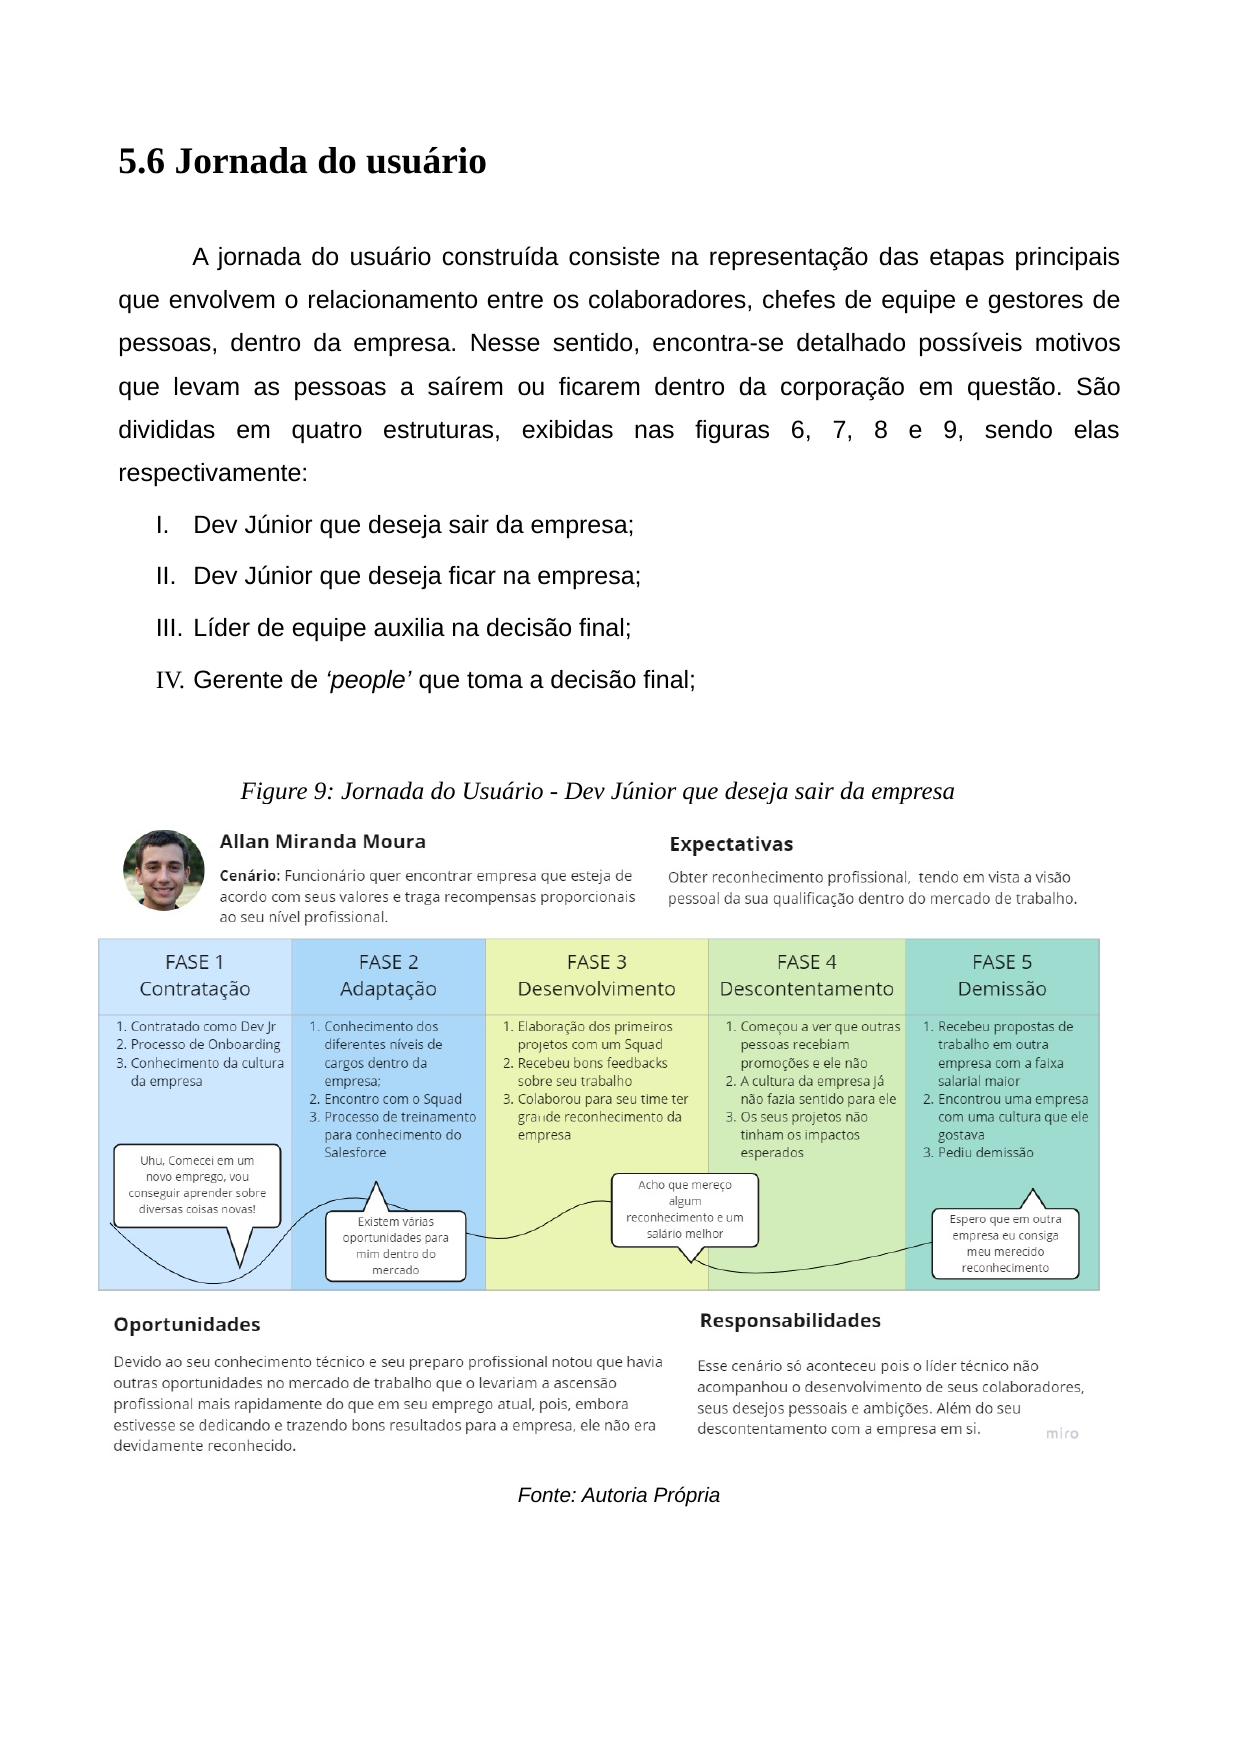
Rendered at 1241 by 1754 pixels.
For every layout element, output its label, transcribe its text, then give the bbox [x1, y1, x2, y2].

picture [96, 804, 1101, 1461]
list Dev Júnior que deseja ficar na empresa; [156, 561, 1122, 590]
list Dev Júnior que deseja sair da empresa; [156, 509, 1122, 538]
subtitle 5.6 Jornada do usuário [118, 139, 1122, 182]
list Líder de equipe auxilia na decisão final; [156, 613, 1122, 642]
text Figure 9: Jornada do Usuário - Dev Júnior que deseja sair da empresa [97, 776, 1101, 804]
list Gerente de ‘people’ que toma a decisão final; [156, 665, 1122, 694]
text Fonte: Autoria Própria [97, 763, 1122, 1507]
text A jornada do usuário construída consiste na representação das etapas principais que envolvem o relacionamento entre os colaboradores, chefes de equipe e gestores de pessoas, dentro da empresa. Nesse sentido, encontra-se detalhado possíveis motivos que levam as pessoas a saírem ou ficarem dentro da corporação em questão. São divididas em quatro estruturas, exibidas nas figuras 6, 7, 8 e 9, sendo elas respectivamente: [118, 242, 1122, 487]
